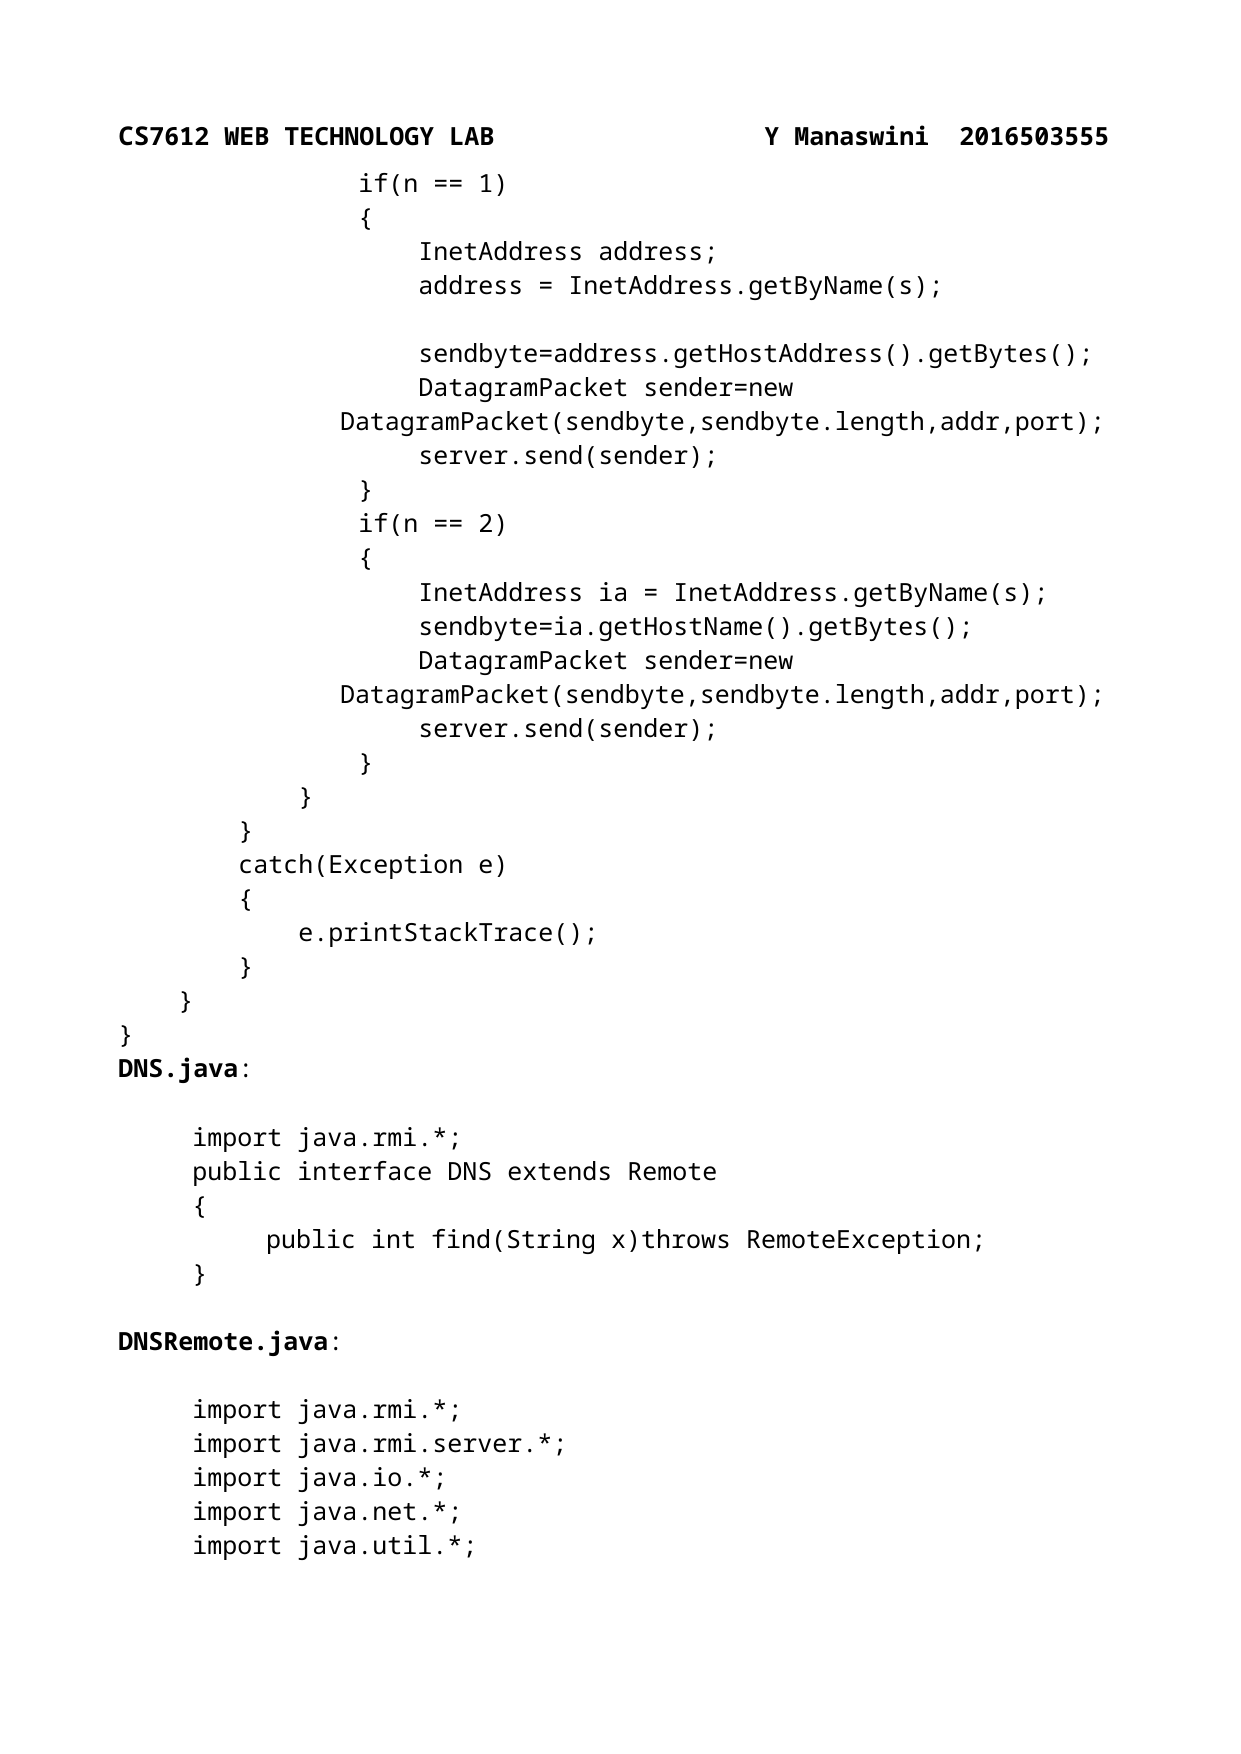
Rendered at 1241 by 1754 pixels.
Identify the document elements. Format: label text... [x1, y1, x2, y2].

text import java.net.*; [192, 1494, 1122, 1528]
text DatagramPacket sender=new DatagramPacket(sendbyte,sendbyte.length,addr,port); [118, 370, 1122, 438]
text InetAddress address; [118, 233, 1122, 268]
text { [118, 881, 1122, 915]
text { [118, 199, 1122, 233]
text import java.io.*; [192, 1460, 1122, 1494]
text public interface DNS extends Remote [192, 1153, 1122, 1187]
text address = InetAddress.getByName(s); [118, 268, 1122, 302]
text } [118, 1017, 1122, 1051]
text import java.util.*; [192, 1528, 1122, 1562]
text } [118, 983, 1122, 1017]
text } [118, 472, 1122, 506]
text public int find(String x)throws RemoteException; [192, 1221, 1122, 1255]
text server.send(sender); [118, 710, 1122, 744]
text } [192, 1255, 1122, 1289]
text e.printStackTrace(); [118, 915, 1122, 949]
text } [118, 813, 1122, 847]
text if(n == 2) [118, 506, 1122, 540]
text { [192, 1187, 1122, 1221]
text import java.rmi.*; [192, 1392, 1122, 1426]
text DNSRemote.java: [118, 1323, 1122, 1358]
text DNS.java: [118, 1051, 1122, 1085]
text sendbyte=address.getHostAddress().getBytes(); [118, 336, 1122, 370]
text sendbyte=ia.getHostName().getBytes(); [118, 608, 1122, 642]
text } [118, 778, 1122, 813]
text server.send(sender); [118, 438, 1122, 472]
text catch(Exception e) [118, 847, 1122, 881]
text } [118, 744, 1122, 778]
text } [118, 949, 1122, 983]
text InetAddress ia = InetAddress.getByName(s); [118, 574, 1122, 608]
text if(n == 1) [118, 165, 1122, 199]
text DatagramPacket sender=new DatagramPacket(sendbyte,sendbyte.length,addr,port); [118, 642, 1122, 710]
text import java.rmi.*; [192, 1119, 1122, 1153]
text { [118, 540, 1122, 574]
text import java.rmi.server.*; [192, 1426, 1122, 1460]
